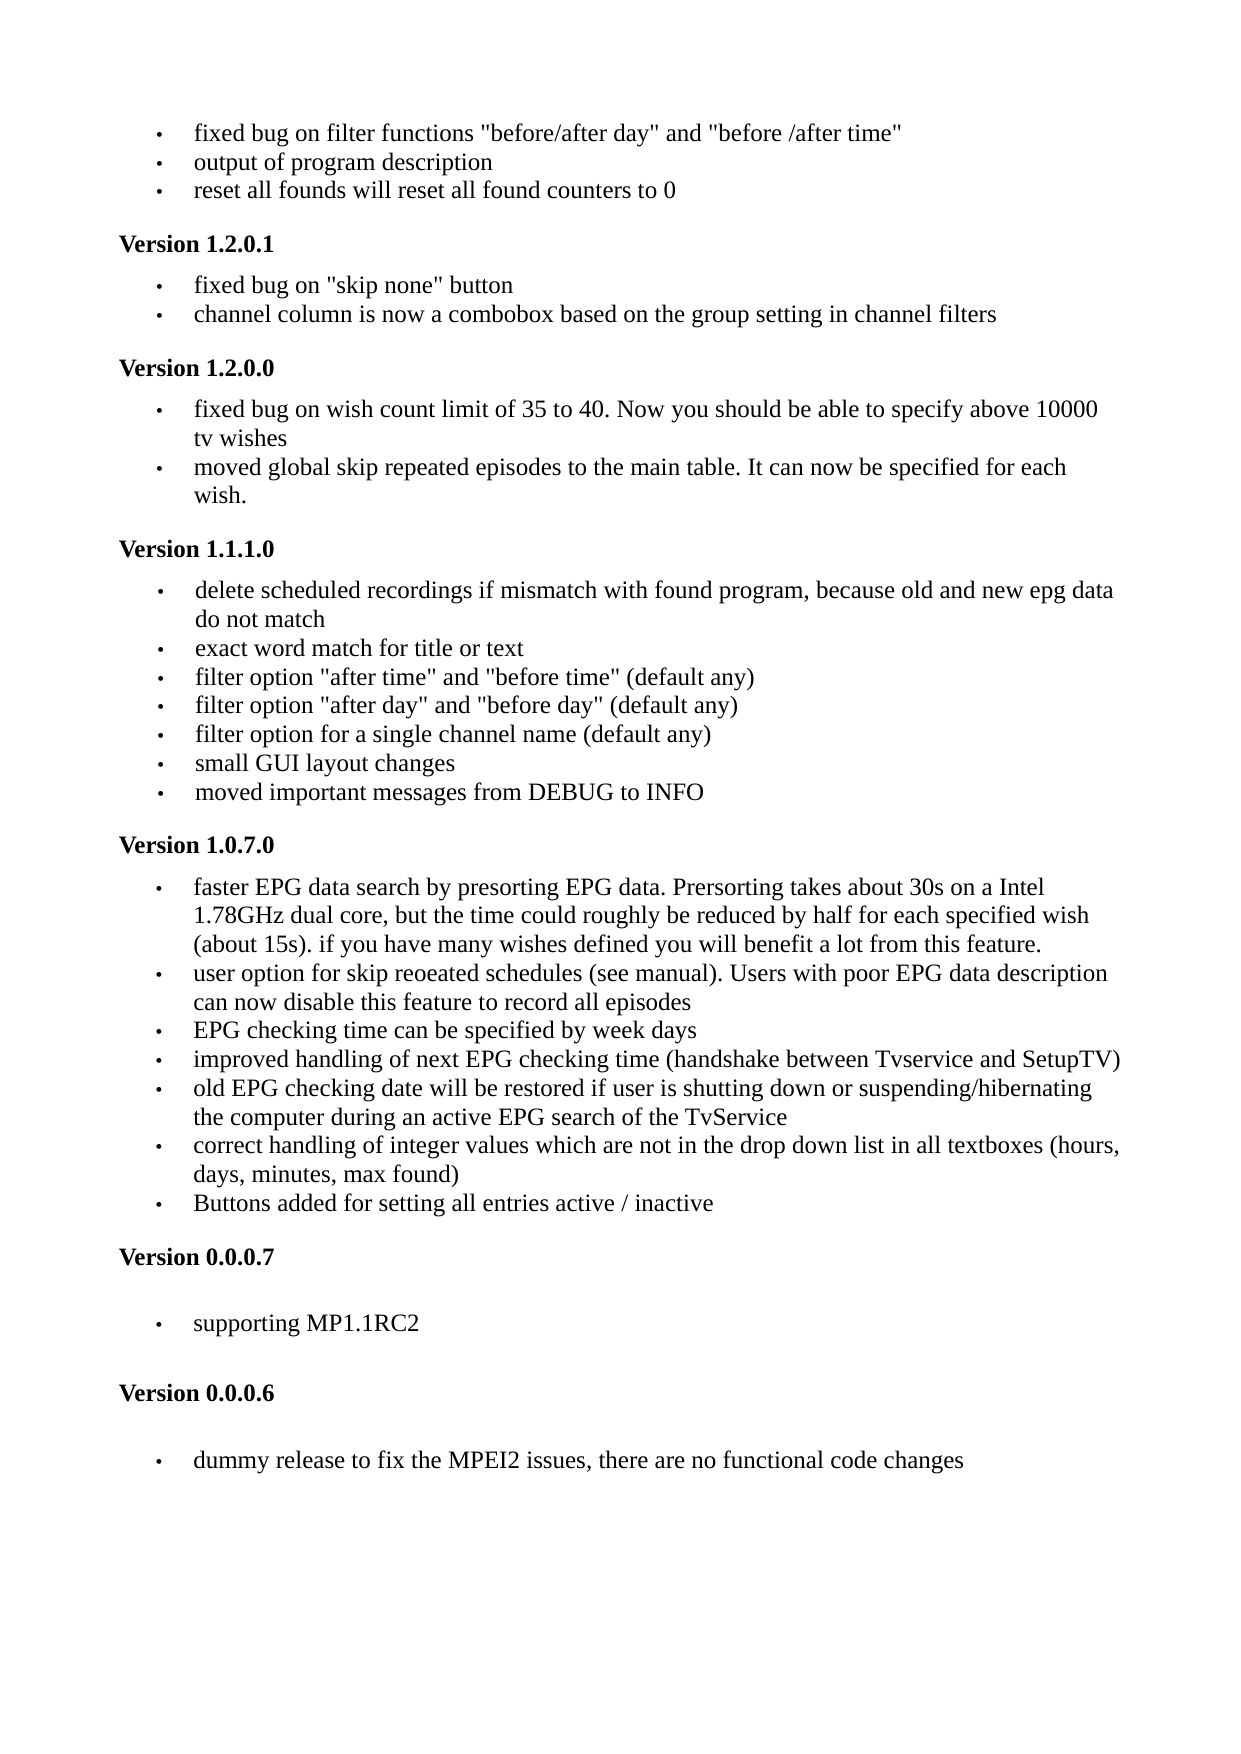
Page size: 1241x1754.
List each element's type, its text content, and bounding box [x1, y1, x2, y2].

list filter option for a single channel name (default any) [157, 719, 1122, 748]
list EPG checking time can be specified by week days [156, 1016, 1122, 1044]
list improved handling of next EPG checking time (handshake between Tvservice and SetupTV) [156, 1044, 1122, 1073]
list faster EPG data search by presorting EPG data. Prersorting takes about 30s on a Intel 1.78GHz dual core, but the time could roughly be reduced by half for each specified wish (about 15s). if you have many wishes defined you will benefit a lot from this feature. [156, 872, 1122, 958]
list exact word match for title or text [157, 633, 1122, 662]
list channel column is now a combobox based on the group setting in channel filters [156, 299, 1122, 328]
text Version 1.2.0.0 [45, 353, 1119, 382]
text Version 1.1.1.0 [45, 534, 1119, 563]
text Version 1.2.0.1 [45, 229, 1119, 258]
list fixed bug on "skip none" button [156, 271, 1122, 299]
list fixed bug on filter functions "before/after day" and "before /after time" [156, 118, 1122, 147]
list Buttons added for setting all entries active / inactive [156, 1188, 1122, 1217]
list delete scheduled recordings if mismatch with found program, because old and new epg data do not match [157, 576, 1122, 633]
list dummy release to fix the MPEI2 issues, there are no functional code changes [156, 1445, 1122, 1474]
text Version 1.0.7.0 [45, 831, 1119, 859]
text Version 0.0.0.6 [45, 1374, 1119, 1408]
list small GUI layout changes [157, 748, 1122, 777]
list moved important messages from DEBUG to INFO [157, 777, 1122, 806]
text Version 0.0.0.7 [45, 1242, 1119, 1271]
list reset all founds will reset all found counters to 0 [156, 176, 1122, 204]
list supporting MP1.1RC2 [156, 1308, 1122, 1337]
list correct handling of integer values which are not in the drop down list in all textboxes (hours, days, minutes, max found) [156, 1131, 1122, 1188]
list moved global skip repeated episodes to the main table. It can now be specified for each wish. [156, 452, 1122, 509]
list fixed bug on wish count limit of 35 to 40. Now you should be able to specify above 10000 tv wishes [156, 394, 1122, 452]
list user option for skip reoeated schedules (see manual). Users with poor EPG data description can now disable this feature to record all episodes [156, 958, 1122, 1016]
list old EPG checking date will be restored if user is shutting down or suspending/hibernating the computer during an active EPG search of the TvService [156, 1073, 1122, 1131]
list filter option "after day" and "before day" (default any) [157, 691, 1122, 719]
list output of program description [156, 147, 1122, 176]
list filter option "after time" and "before time" (default any) [157, 662, 1122, 691]
